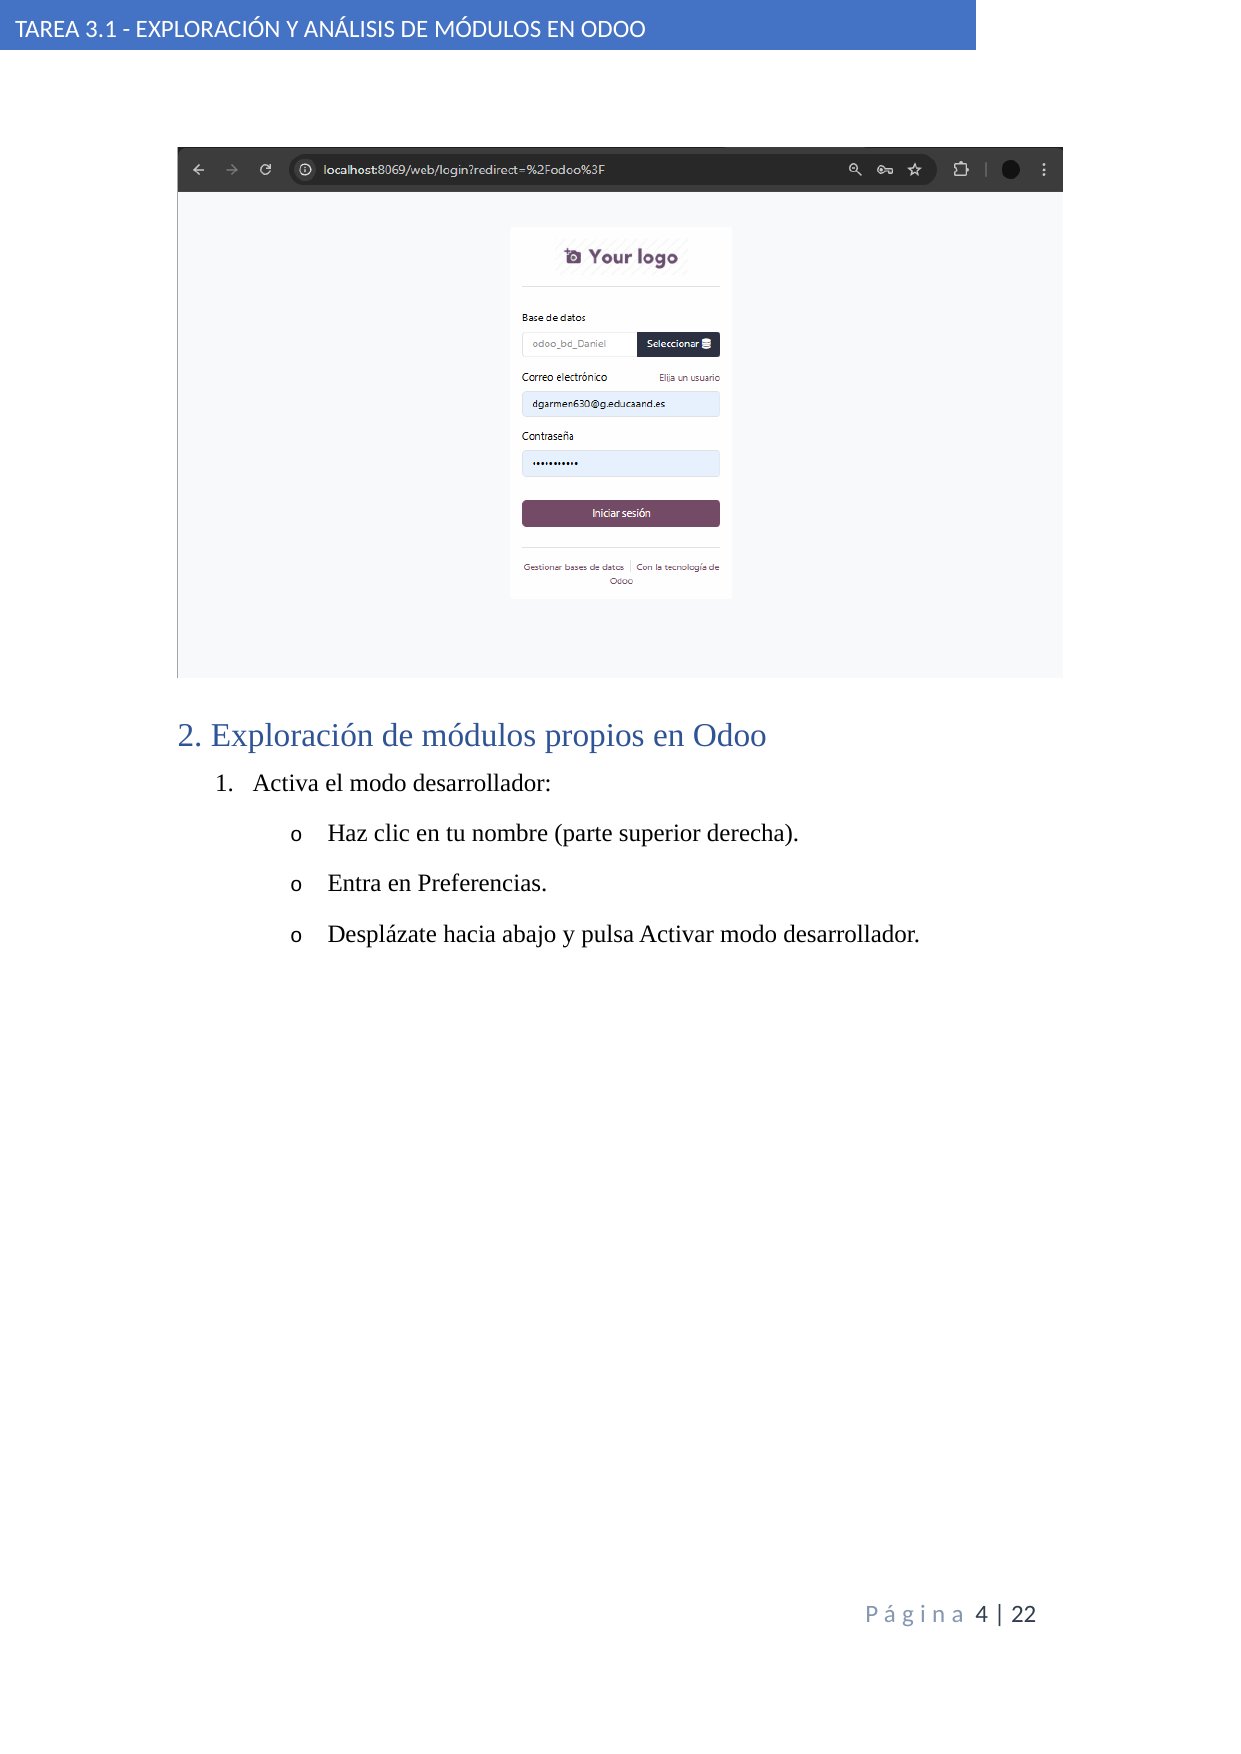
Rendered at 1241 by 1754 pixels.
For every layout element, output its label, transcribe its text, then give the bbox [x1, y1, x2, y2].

list Entra en Preferencias. [290, 868, 1063, 898]
subtitle 2. Exploración de módulos propios en Odoo [177, 716, 1063, 754]
list Desplázate hacia abajo y pulsa Activar modo desarrollador. [290, 919, 1063, 948]
list Haz clic en tu nombre (parte superior derecha). [290, 818, 1063, 847]
list Activa el modo desarrollador: [215, 768, 1063, 797]
